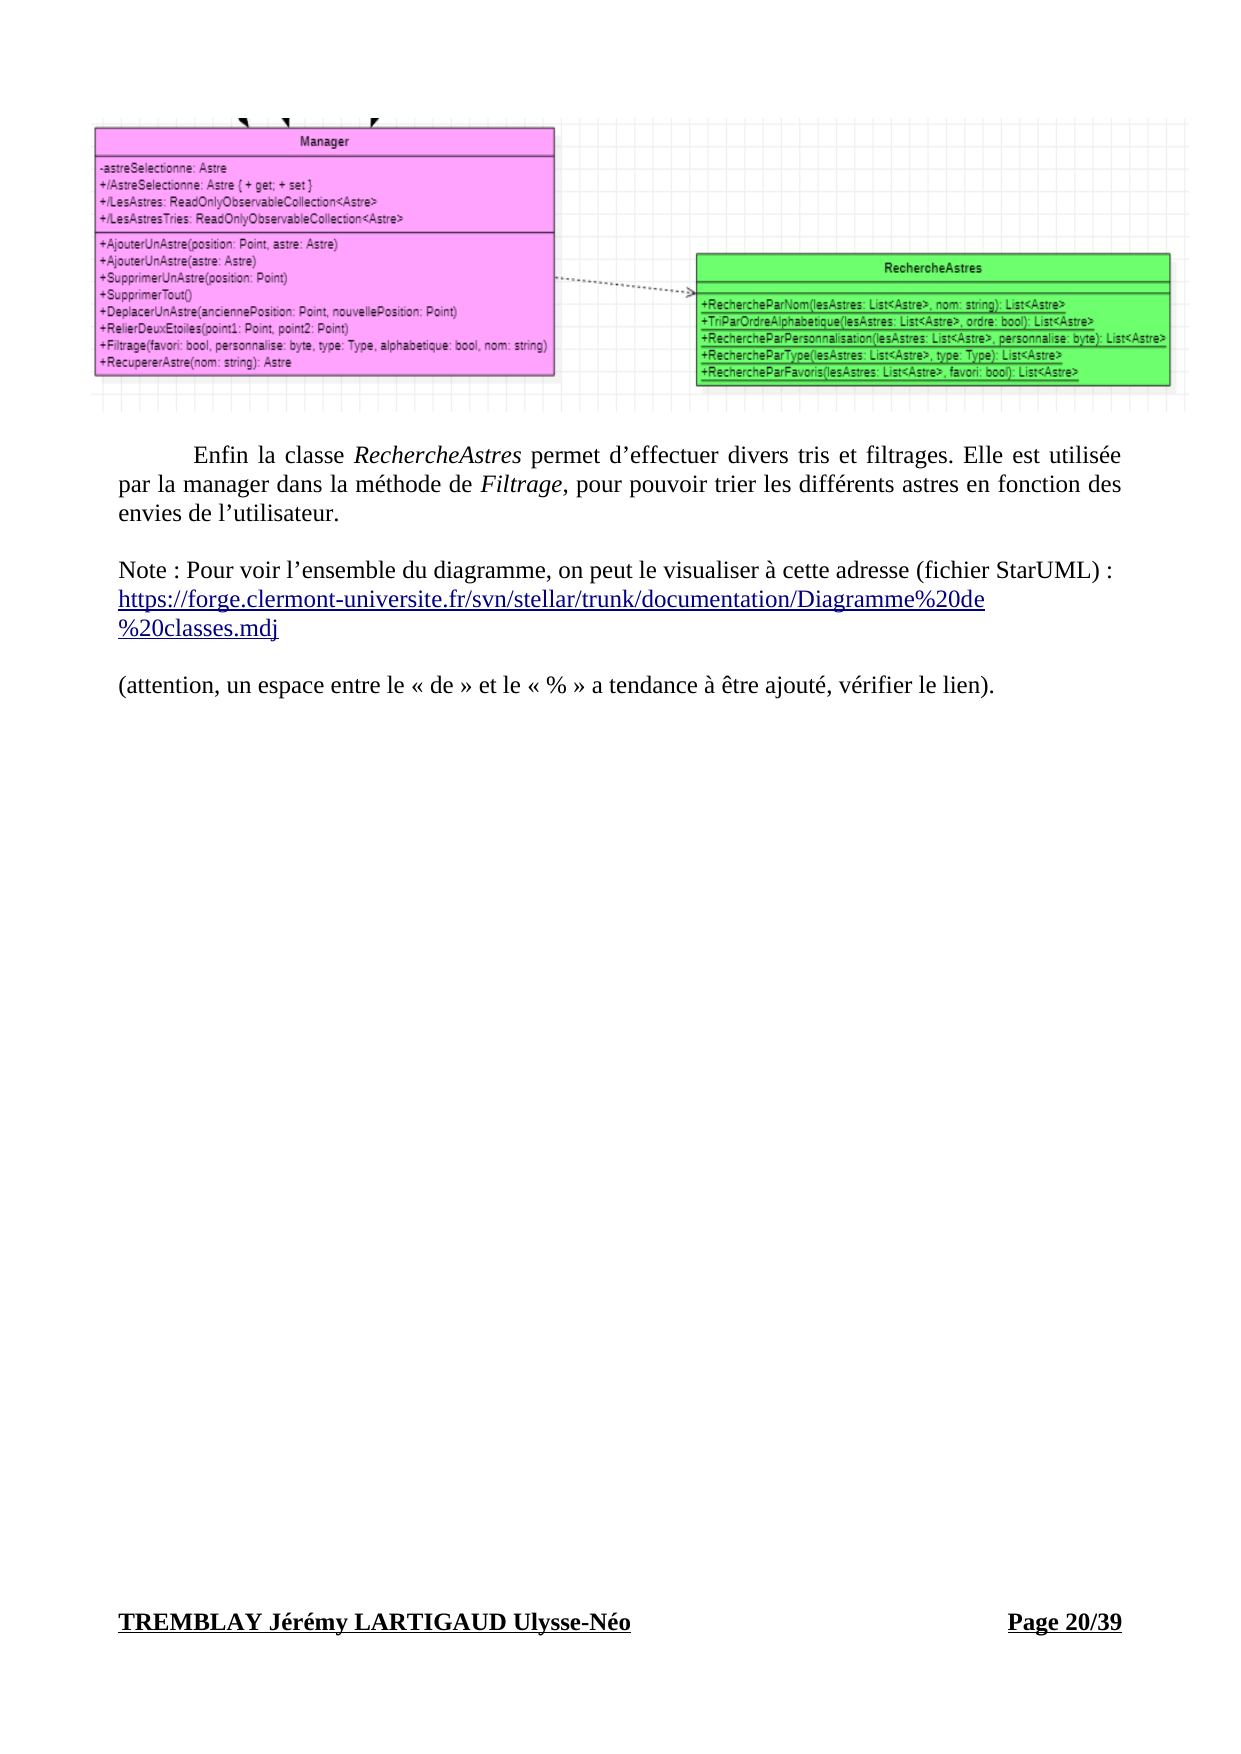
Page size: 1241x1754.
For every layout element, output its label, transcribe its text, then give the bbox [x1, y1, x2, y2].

text Note : Pour voir l’ensemble du diagramme, on peut le visualiser à cette adresse (fichier StarUML) : [118, 555, 1122, 584]
text Enfin la classe RechercheAstres permet d’effectuer divers tris et filtrages. Elle est utilisée par la manager dans la méthode de Filtrage, pour pouvoir trier les différents astres en fonction des envies de l’utilisateur. [118, 440, 1122, 527]
picture [90, 118, 1190, 412]
text https://forge.clermont-universite.fr/svn/stellar/trunk/documentation/Diagramme%20de%20classes.mdj [118, 584, 1122, 642]
text (attention, un espace entre le « de » et le « % » a tendance à être ajouté, vérifier le lien). [118, 670, 1122, 699]
